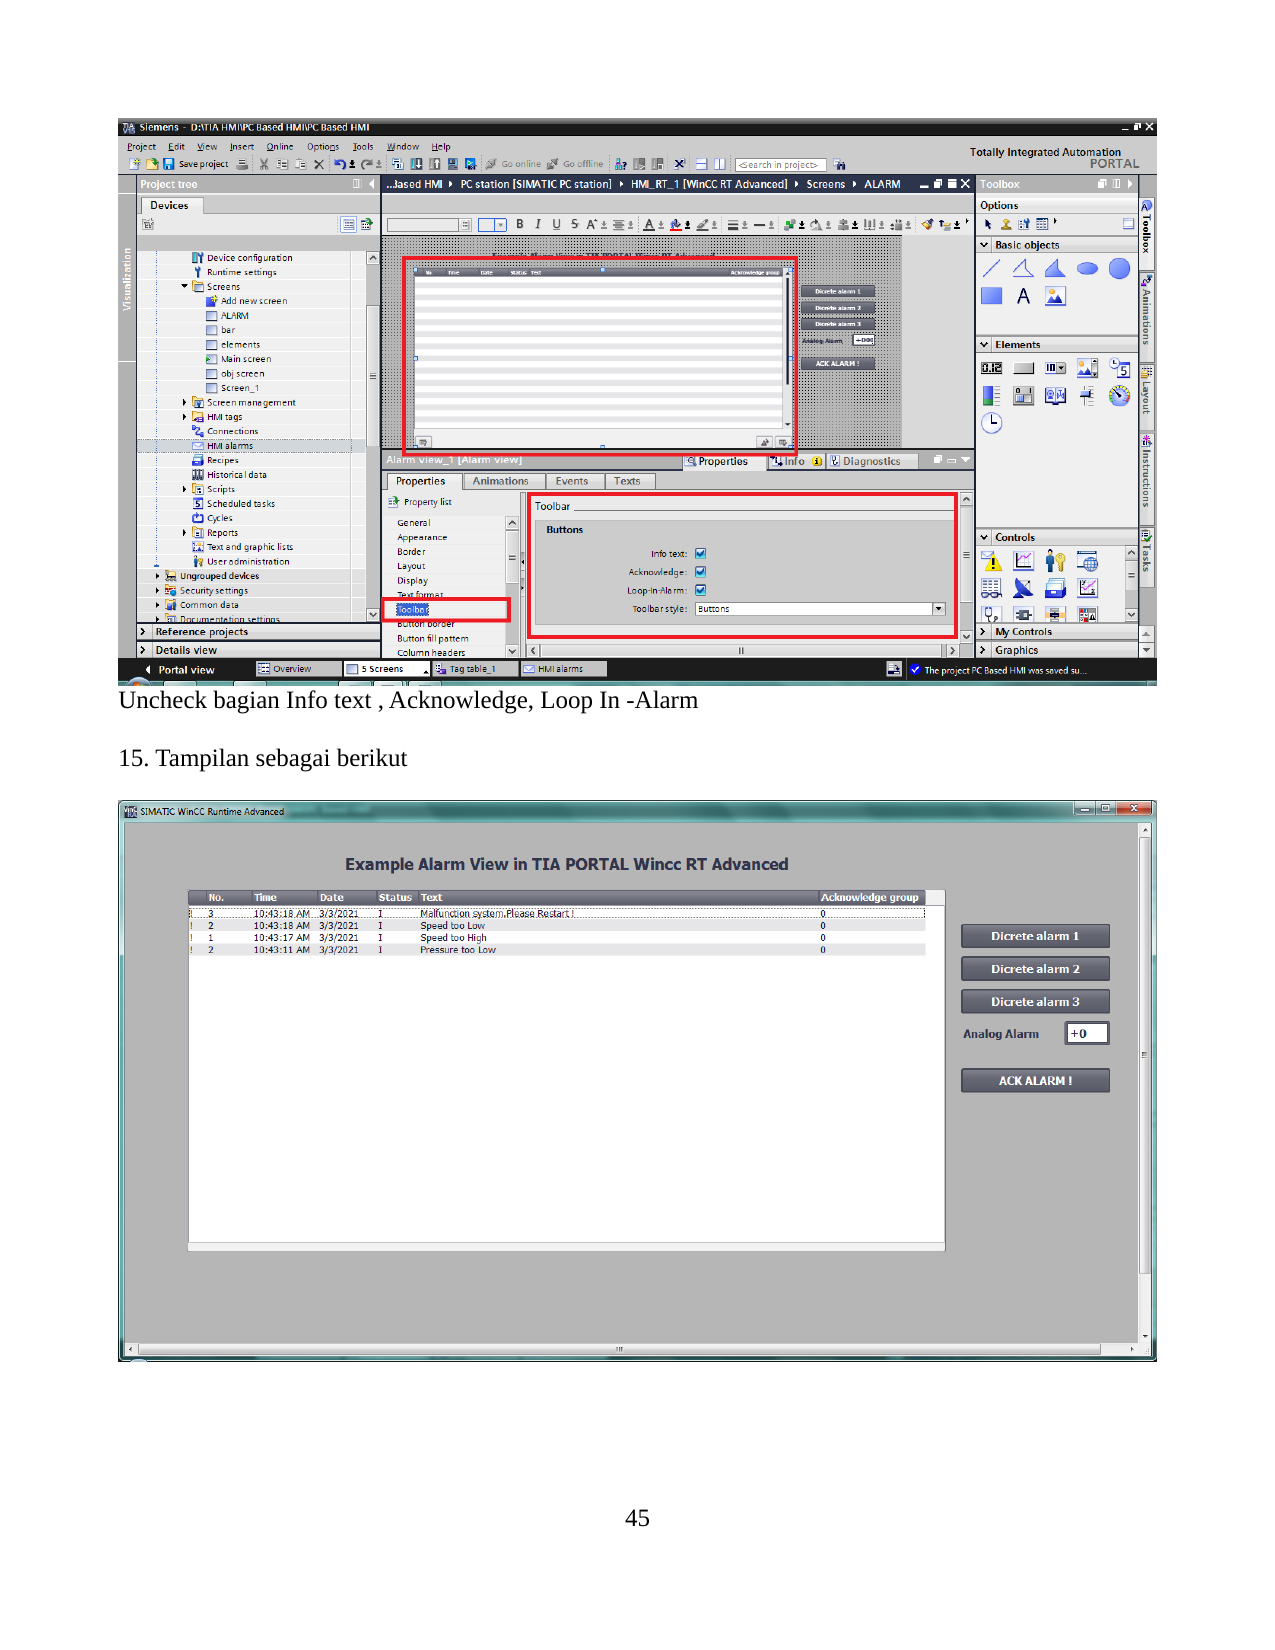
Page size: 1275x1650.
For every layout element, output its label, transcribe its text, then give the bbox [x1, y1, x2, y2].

text 15. Tampilan sebagai berikut [118, 743, 1157, 772]
text Uncheck bagian Info text , Acknowledge, Loop In -Alarm [118, 686, 1157, 714]
picture [118, 118, 1157, 686]
picture [118, 800, 1157, 1363]
